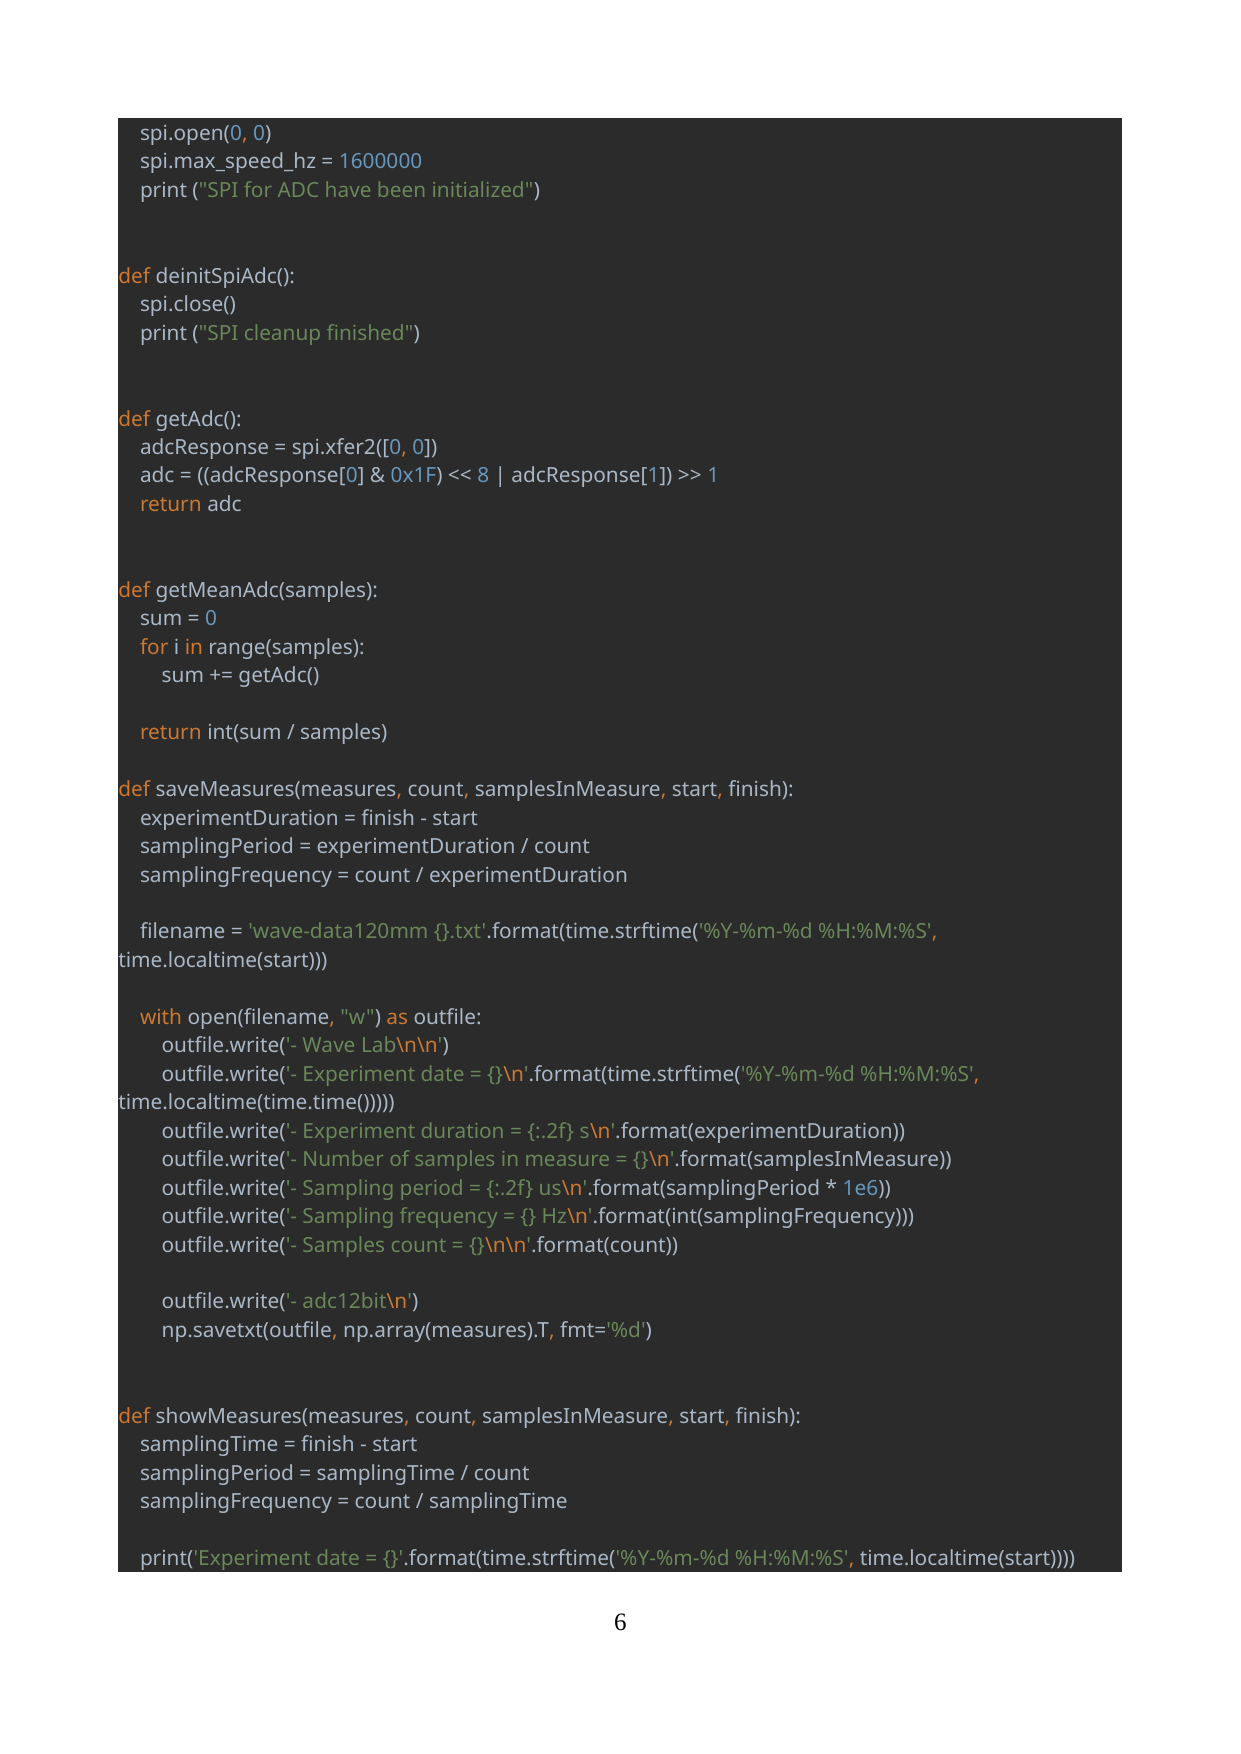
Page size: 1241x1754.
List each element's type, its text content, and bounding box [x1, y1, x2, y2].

text spi.open(0, 0) spi.max_speed_hz = 1600000 print ("SPI for ADC have been initialized") def deinitSpiAdc(): spi.close() print ("SPI cleanup finished") def getAdc(): adcResponse = spi.xfer2([0, 0]) adc = ((adcResponse[0] & 0x1F) << 8 | adcResponse[1]) >> 1 return adc def getMeanAdc(samples): sum = 0 for i in range(samples): sum += getAdc() return int(sum / samples) def saveMeasures(measures, count, samplesInMeasure, start, finish): experimentDuration = finish - start samplingPeriod = experimentDuration / count samplingFrequency = count / experimentDuration filename = 'wave-data120mm {}.txt'.format(time.strftime('%Y-%m-%d %H:%M:%S', time.localtime(start))) with open(filename, "w") as outfile: outfile.write('- Wave Lab\n\n') outfile.write('- Experiment date = {}\n'.format(time.strftime('%Y-%m-%d %H:%M:%S', time.localtime(time.time())))) outfile.write('- Experiment duration = {:.2f} s\n'.format(experimentDuration)) outfile.write('- Number of samples in measure = {}\n'.format(samplesInMeasure)) outfile.write('- Sampling period = {:.2f} us\n'.format(samplingPeriod * 1e6)) outfile.write('- Sampling frequency = {} Hz\n'.format(int(samplingFrequency))) outfile.write('- Samples count = {}\n\n'.format(count)) outfile.write('- adc12bit\n') np.savetxt(outfile, np.array(measures).T, fmt='%d') def showMeasures(measures, count, samplesInMeasure, start, finish): samplingTime = finish - start samplingPeriod = samplingTime / count samplingFrequency = count / samplingTime print('Experiment date = {}'.format(time.strftime('%Y-%m-%d %H:%M:%S', time.localtime(start)))) [118, 118, 1122, 1572]
